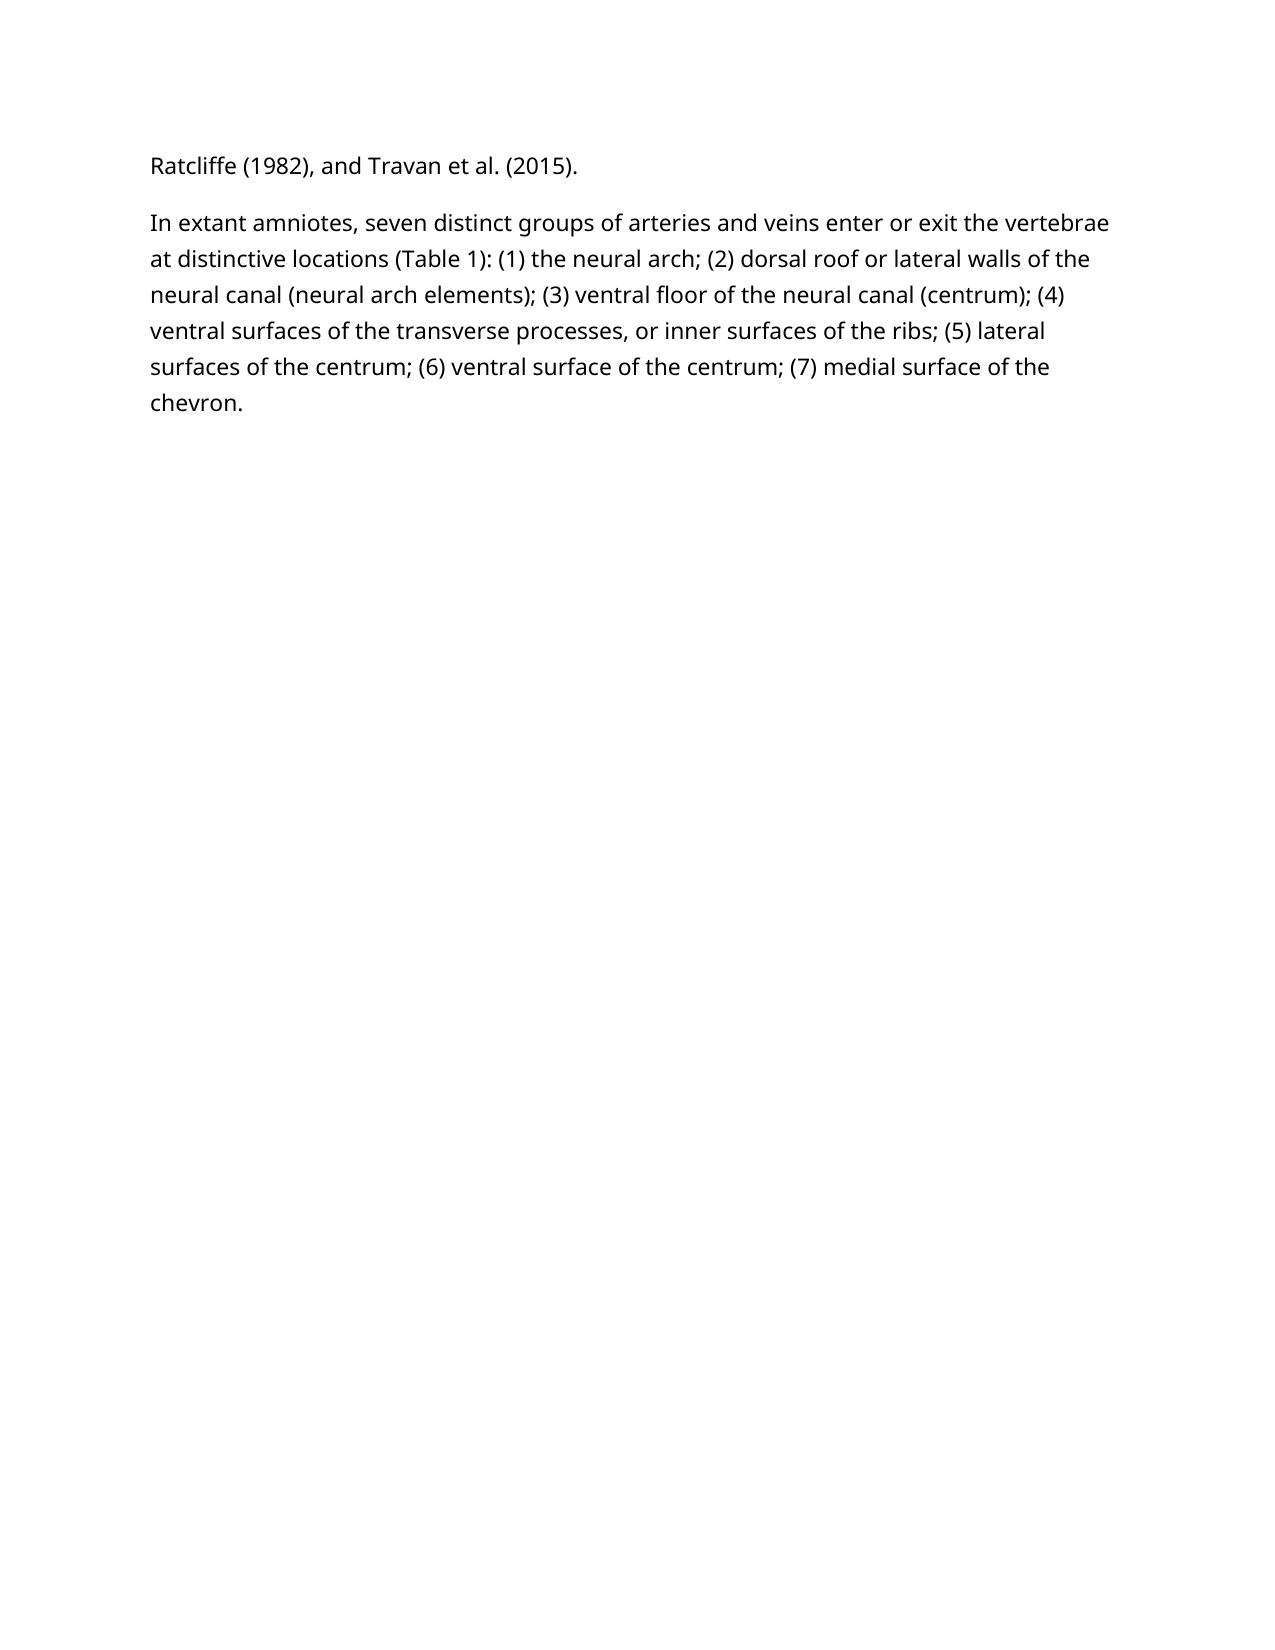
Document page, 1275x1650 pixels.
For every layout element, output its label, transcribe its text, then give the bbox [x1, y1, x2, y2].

text In extant amniotes, seven distinct groups of arteries and veins enter or exit the vertebrae at distinctive locations (Table 1): (1) the neural arch; (2) dorsal roof or lateral walls of the neural canal (neural arch elements); (3) ventral floor of the neural canal (centrum); (4) ventral surfaces of the transverse processes, or inner surfaces of the ribs; (5) lateral surfaces of the centrum; (6) ventral surface of the centrum; (7) medial surface of the chevron. [150, 207, 1125, 418]
text Ratcliffe (1982), and Travan et al. (2015). [150, 150, 1125, 181]
